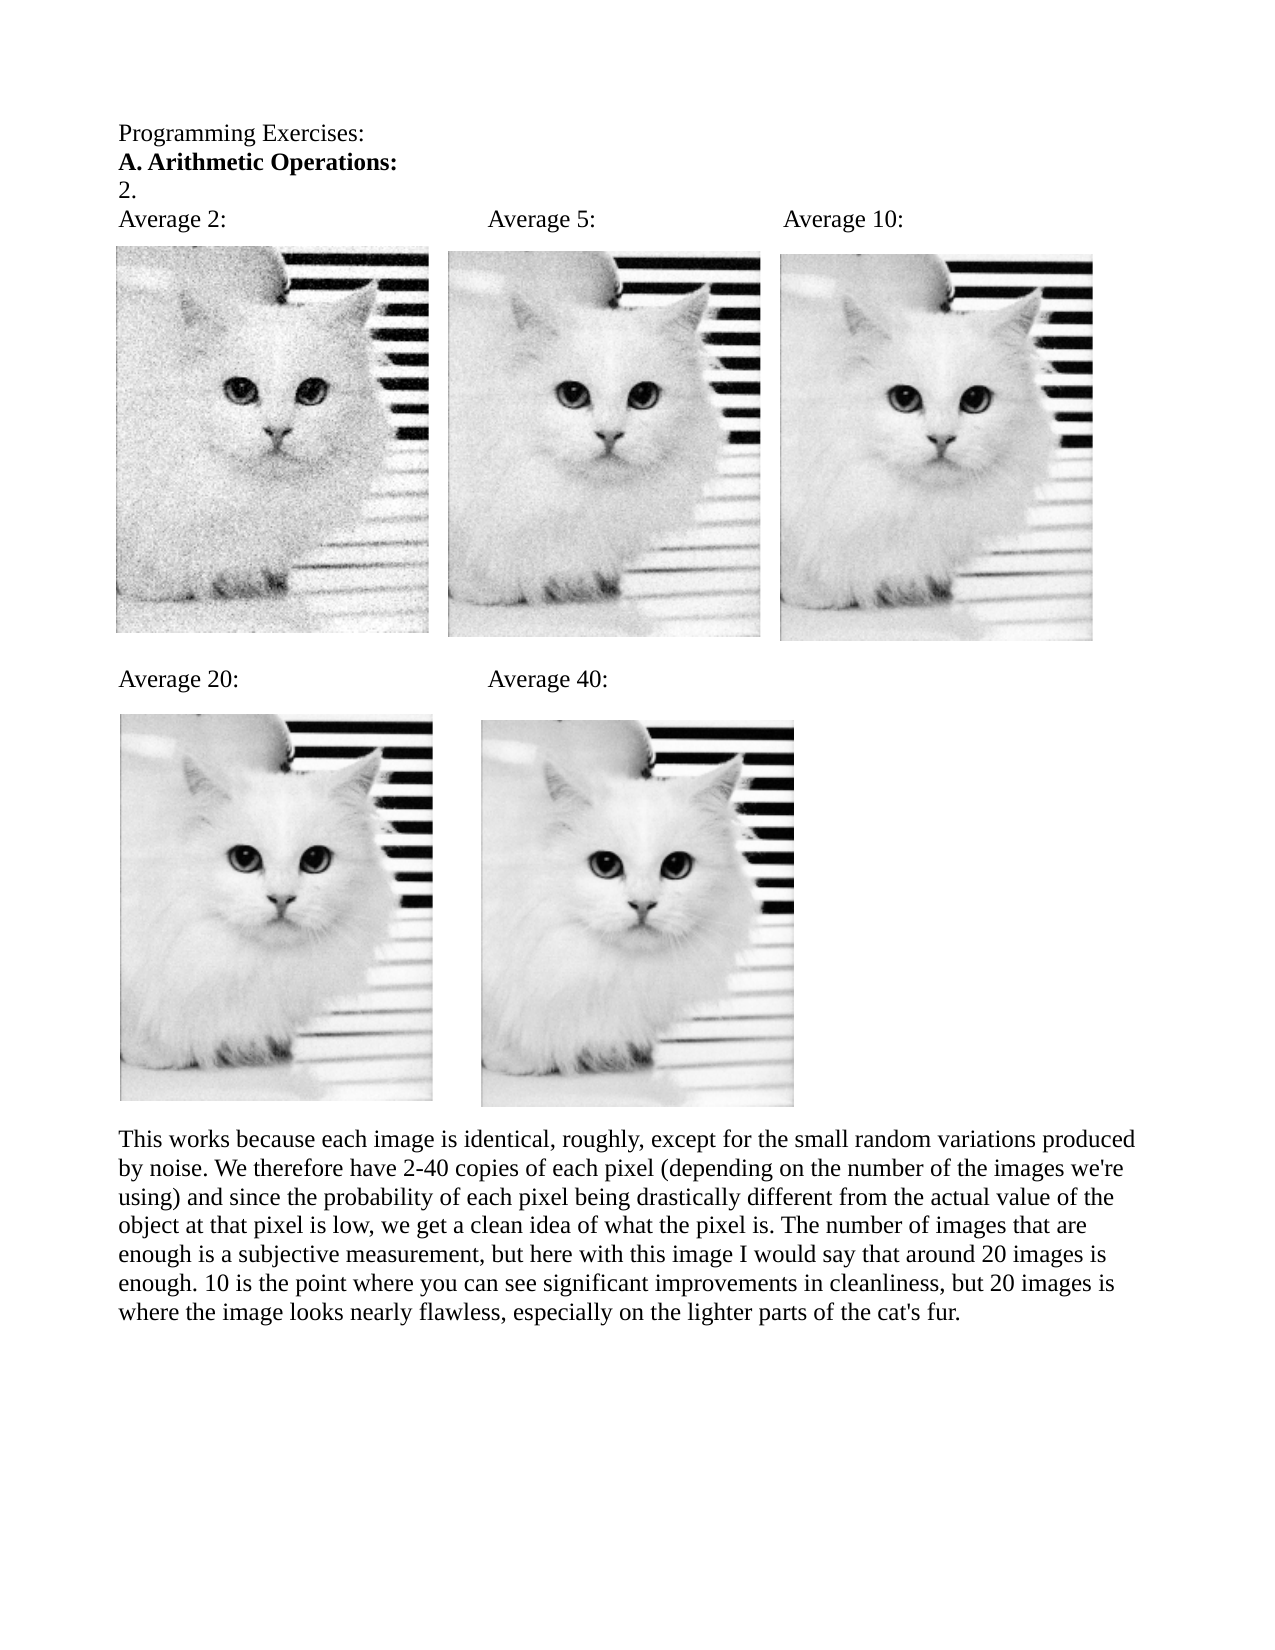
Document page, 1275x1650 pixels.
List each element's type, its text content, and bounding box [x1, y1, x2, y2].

text Programming Exercises: [118, 118, 1157, 147]
picture [481, 720, 794, 1107]
picture [780, 254, 1093, 641]
text Average 2: Average 5: Average 10: [118, 204, 1157, 233]
text A. Arithmetic Operations: [118, 147, 1157, 176]
picture [448, 251, 761, 637]
text 2. [118, 176, 1157, 204]
text This works because each image is identical, roughly, except for the small random variations produced by noise. We therefore have 2-40 copies of each pixel (depending on the number of the images we're using) and since the probability of each pixel being drastically different from the actual value of the object at that pixel is low, we get a clean idea of what the pixel is. The number of images that are enough is a subjective measurement, but here with this image I would say that around 20 images is enough. 10 is the point where you can see significant improvements in cleanliness, but 20 images is where the image looks nearly flawless, especially on the lighter parts of the cat's fur. [118, 1124, 1157, 1326]
picture [116, 246, 429, 633]
text Average 20: Average 40: [118, 664, 1157, 693]
picture [120, 714, 433, 1101]
